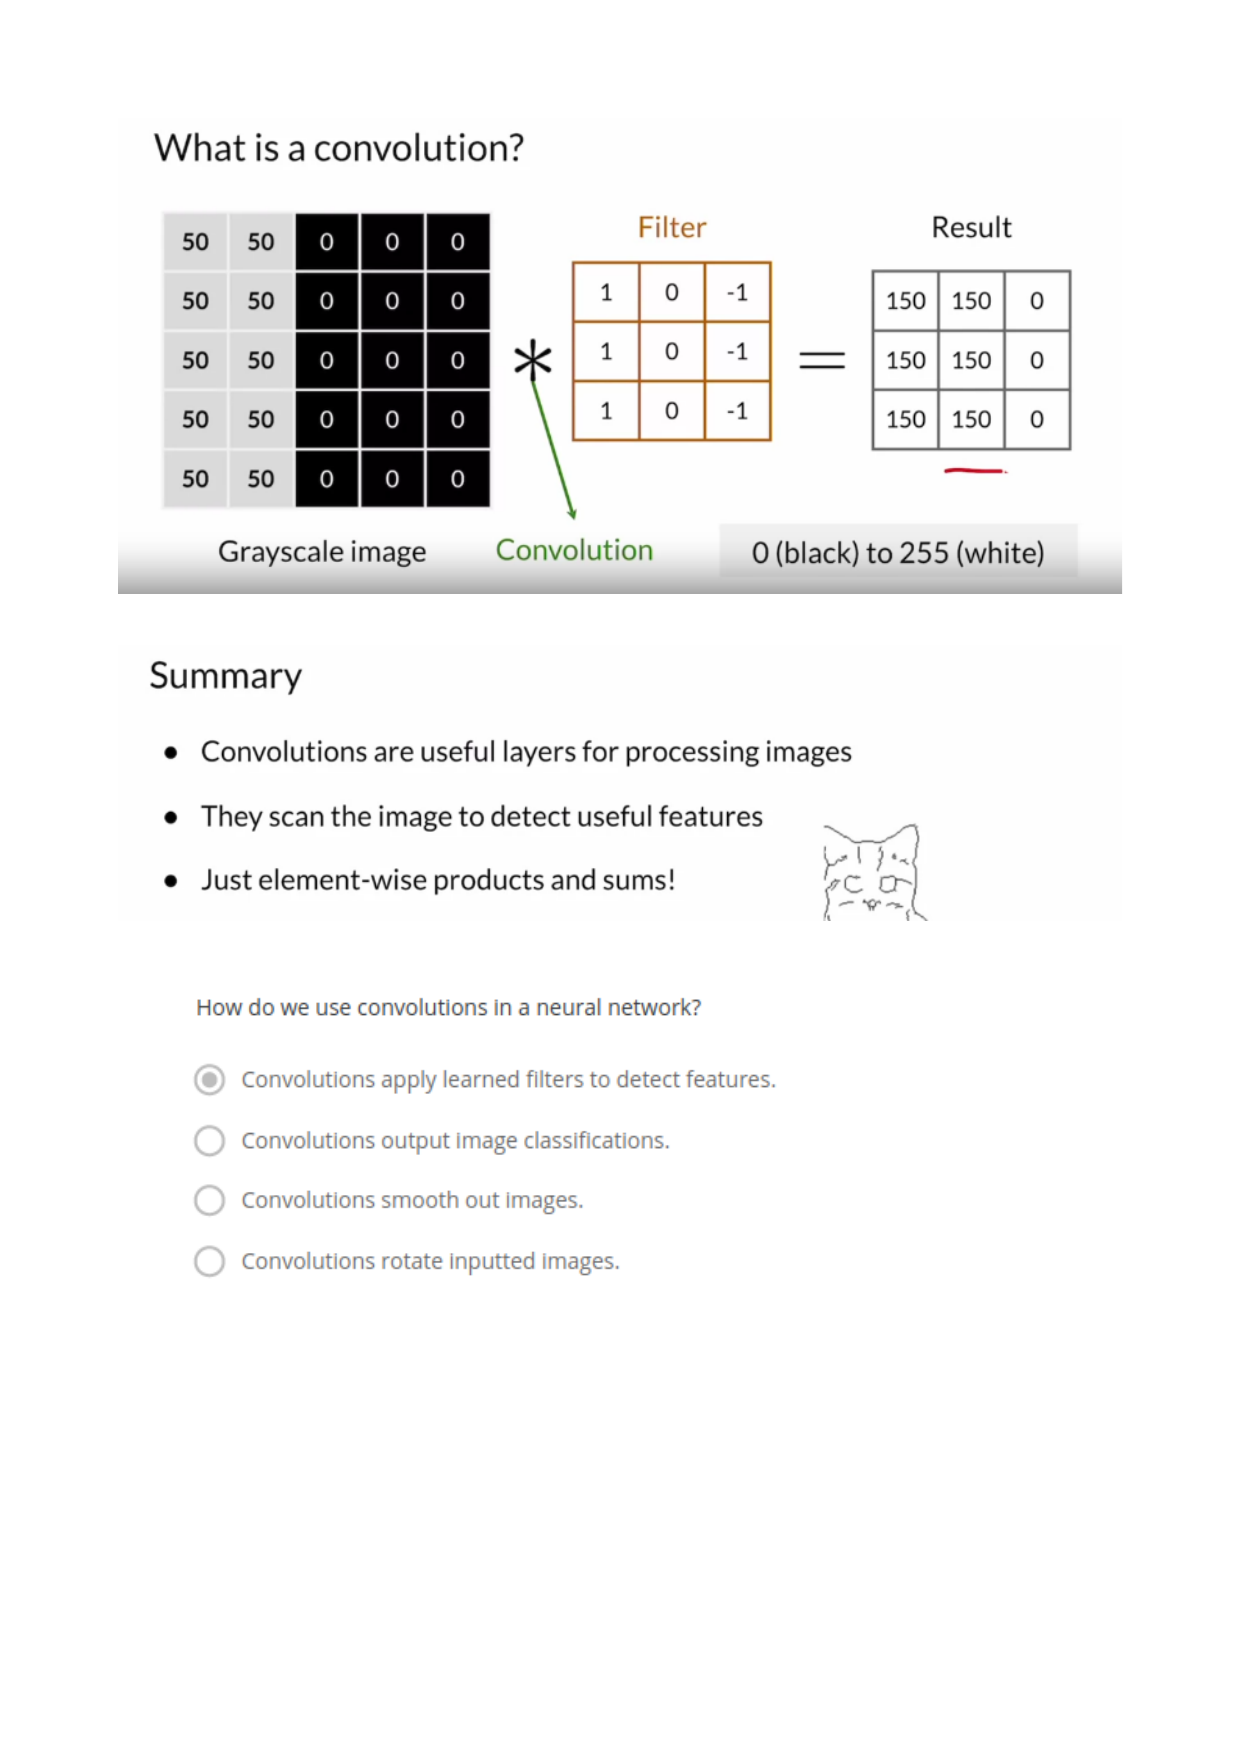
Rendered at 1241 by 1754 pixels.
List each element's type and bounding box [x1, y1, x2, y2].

picture [118, 645, 1123, 921]
picture [176, 978, 1064, 1299]
picture [118, 118, 1123, 594]
